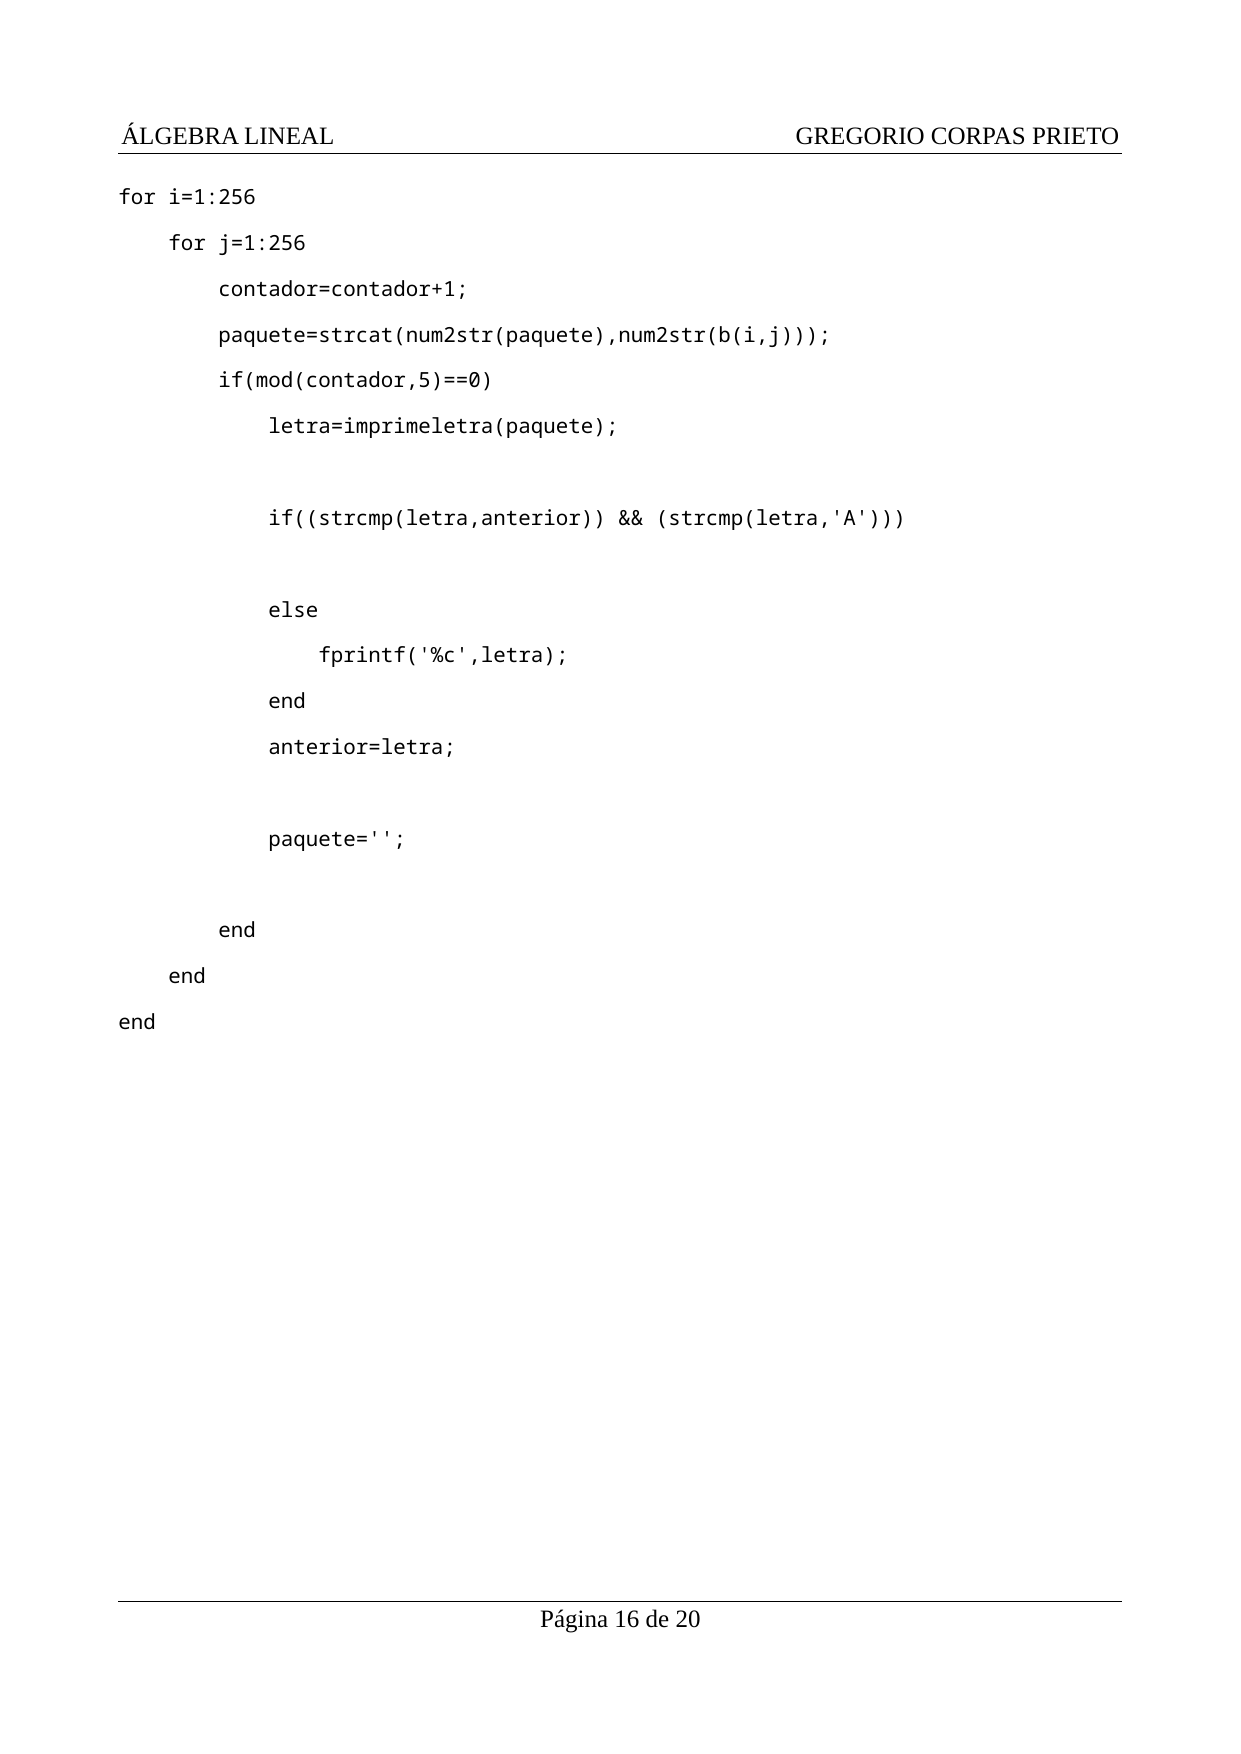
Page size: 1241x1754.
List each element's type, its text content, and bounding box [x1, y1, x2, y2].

text if(mod(contador,5)==0) [118, 366, 1122, 394]
text contador=contador+1; [118, 274, 1122, 302]
text paquete=''; [118, 824, 1122, 852]
text paquete=strcat(num2str(paquete),num2str(b(i,j))); [118, 320, 1122, 348]
text fprintf('%c',letra); [118, 641, 1122, 669]
text for i=1:256 [118, 182, 1122, 211]
text end [118, 686, 1122, 715]
text end [118, 916, 1122, 944]
text else [118, 595, 1122, 623]
text end [118, 961, 1122, 990]
text if((strcmp(letra,anterior)) && (strcmp(letra,'A'))) [118, 503, 1122, 532]
text anterior=letra; [118, 732, 1122, 761]
text for j=1:256 [118, 228, 1122, 257]
text letra=imprimeletra(paquete); [118, 411, 1122, 440]
text end [118, 1007, 1122, 1036]
